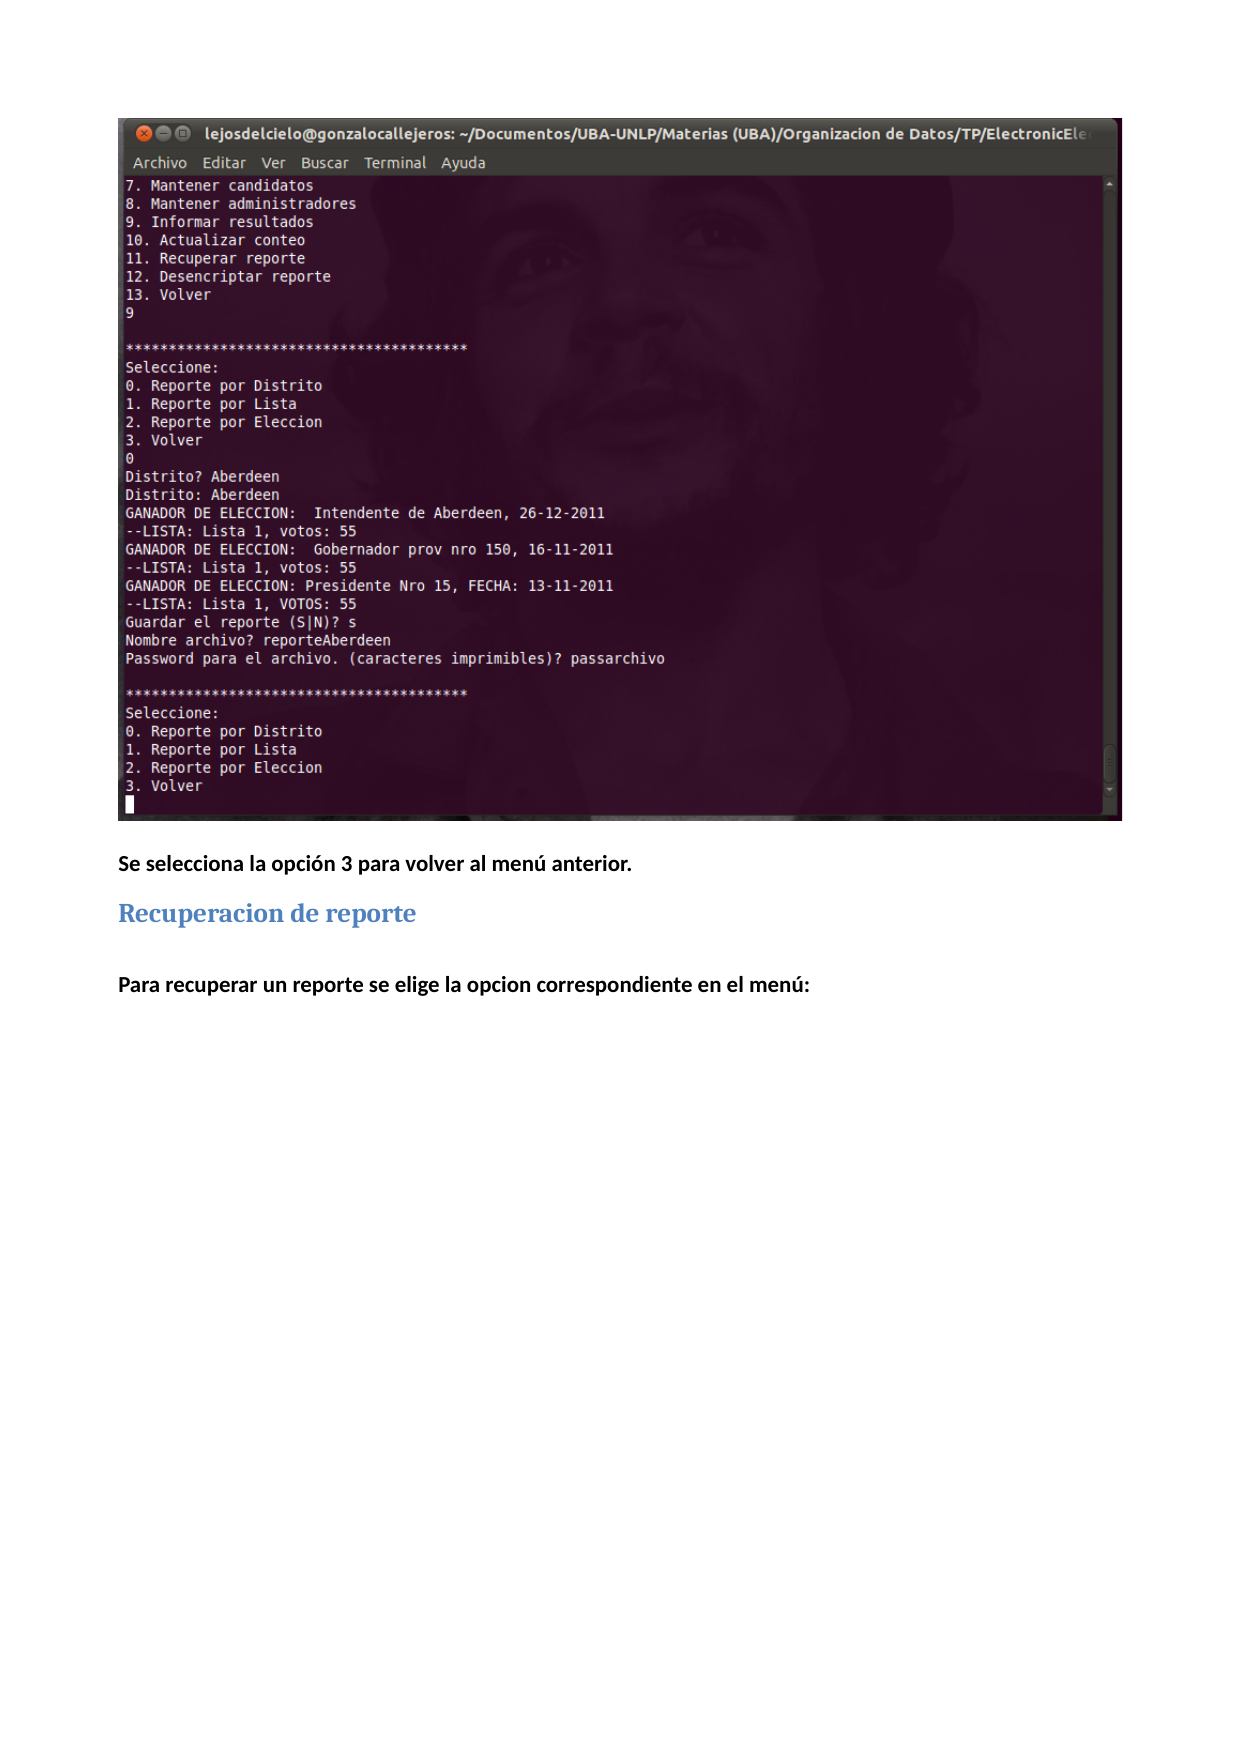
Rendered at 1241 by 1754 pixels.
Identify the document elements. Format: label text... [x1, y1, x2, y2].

picture [118, 118, 1123, 821]
text Se selecciona la opción 3 para volver al menú anterior. [118, 849, 1122, 877]
subtitle Recuperacion de reporte [118, 898, 1122, 929]
text Para recuperar un reporte se elige la opcion correspondiente en el menú: [118, 971, 1122, 998]
